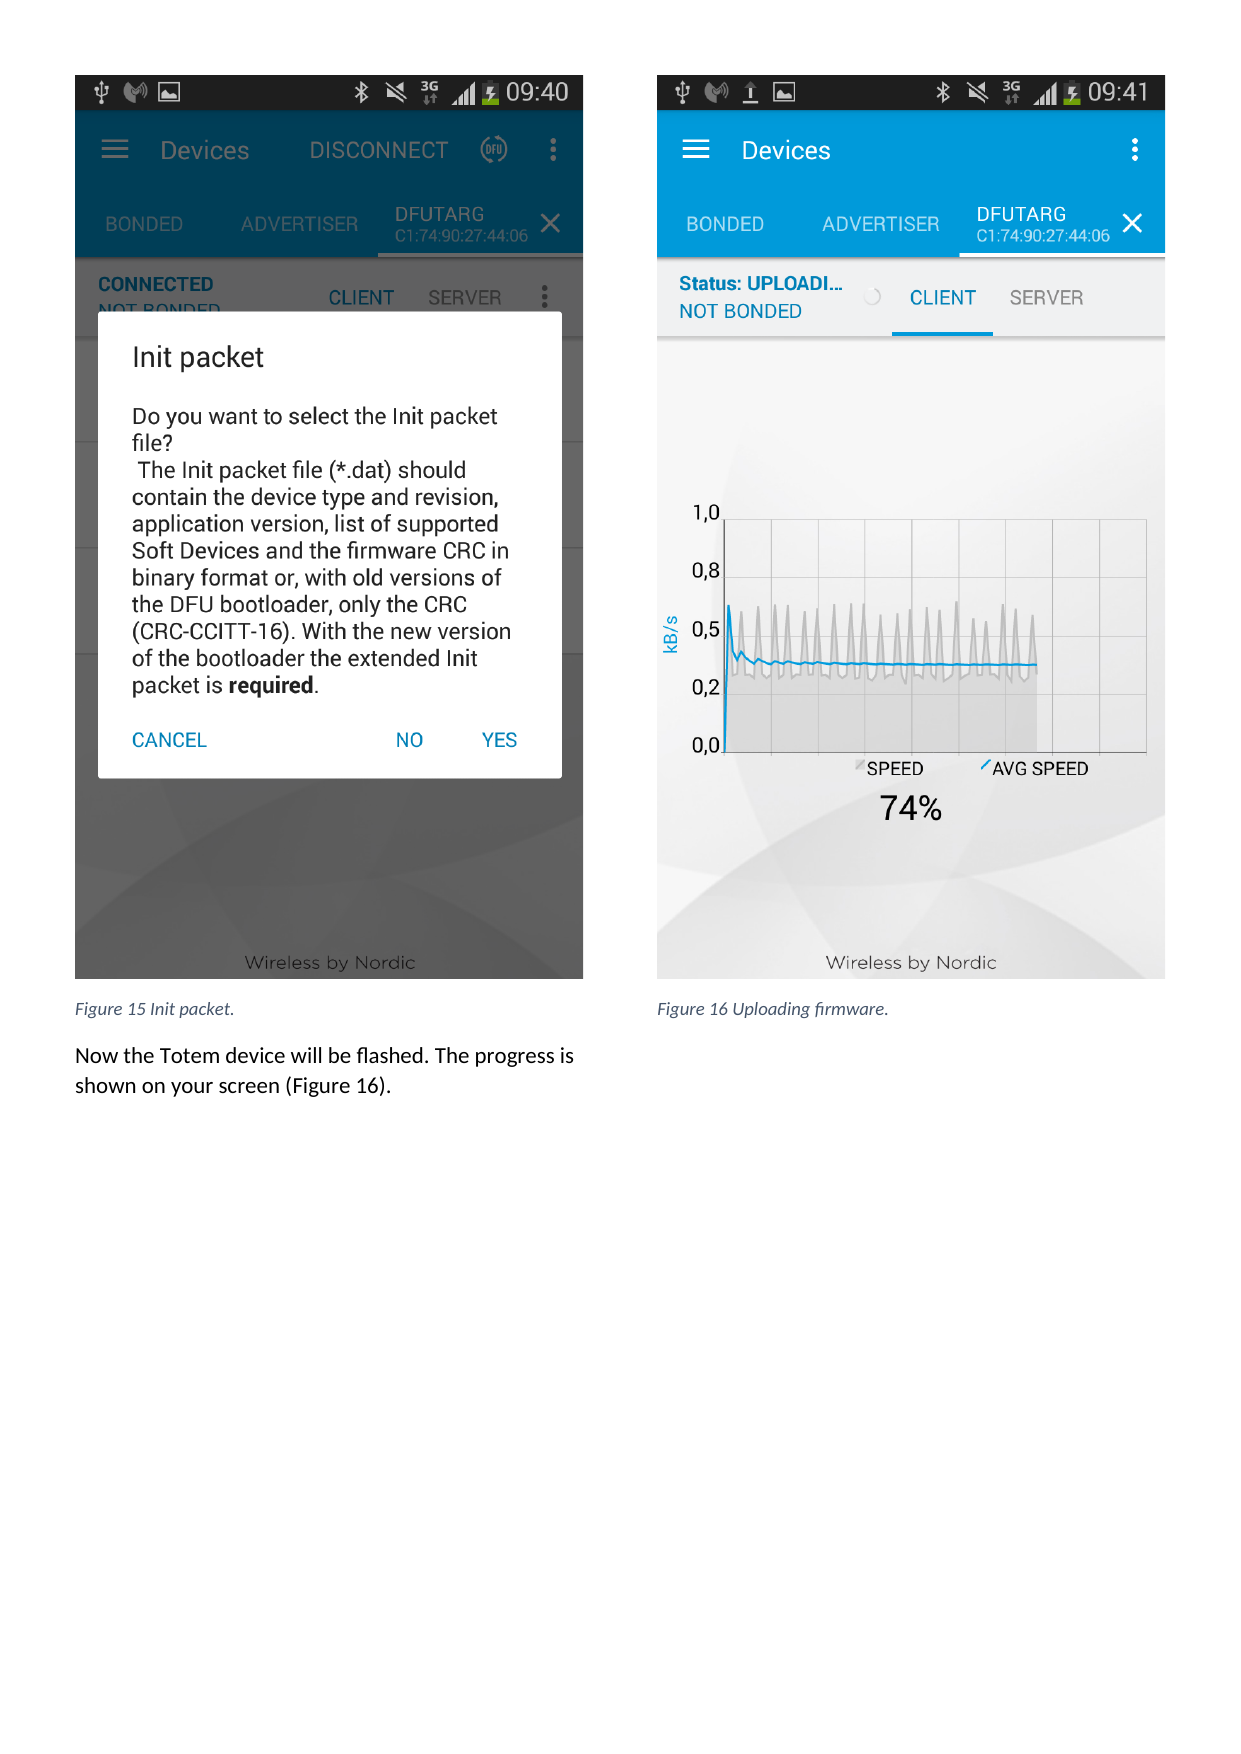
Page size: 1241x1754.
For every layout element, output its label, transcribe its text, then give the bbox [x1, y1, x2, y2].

text Now the Totem device will be flashed. The progress is shown on your screen (Figure 16). [75, 1041, 583, 1099]
text Figure 15 Init packet. [75, 998, 583, 1021]
text Figure 16 Uploading firmware. [657, 998, 1165, 1021]
